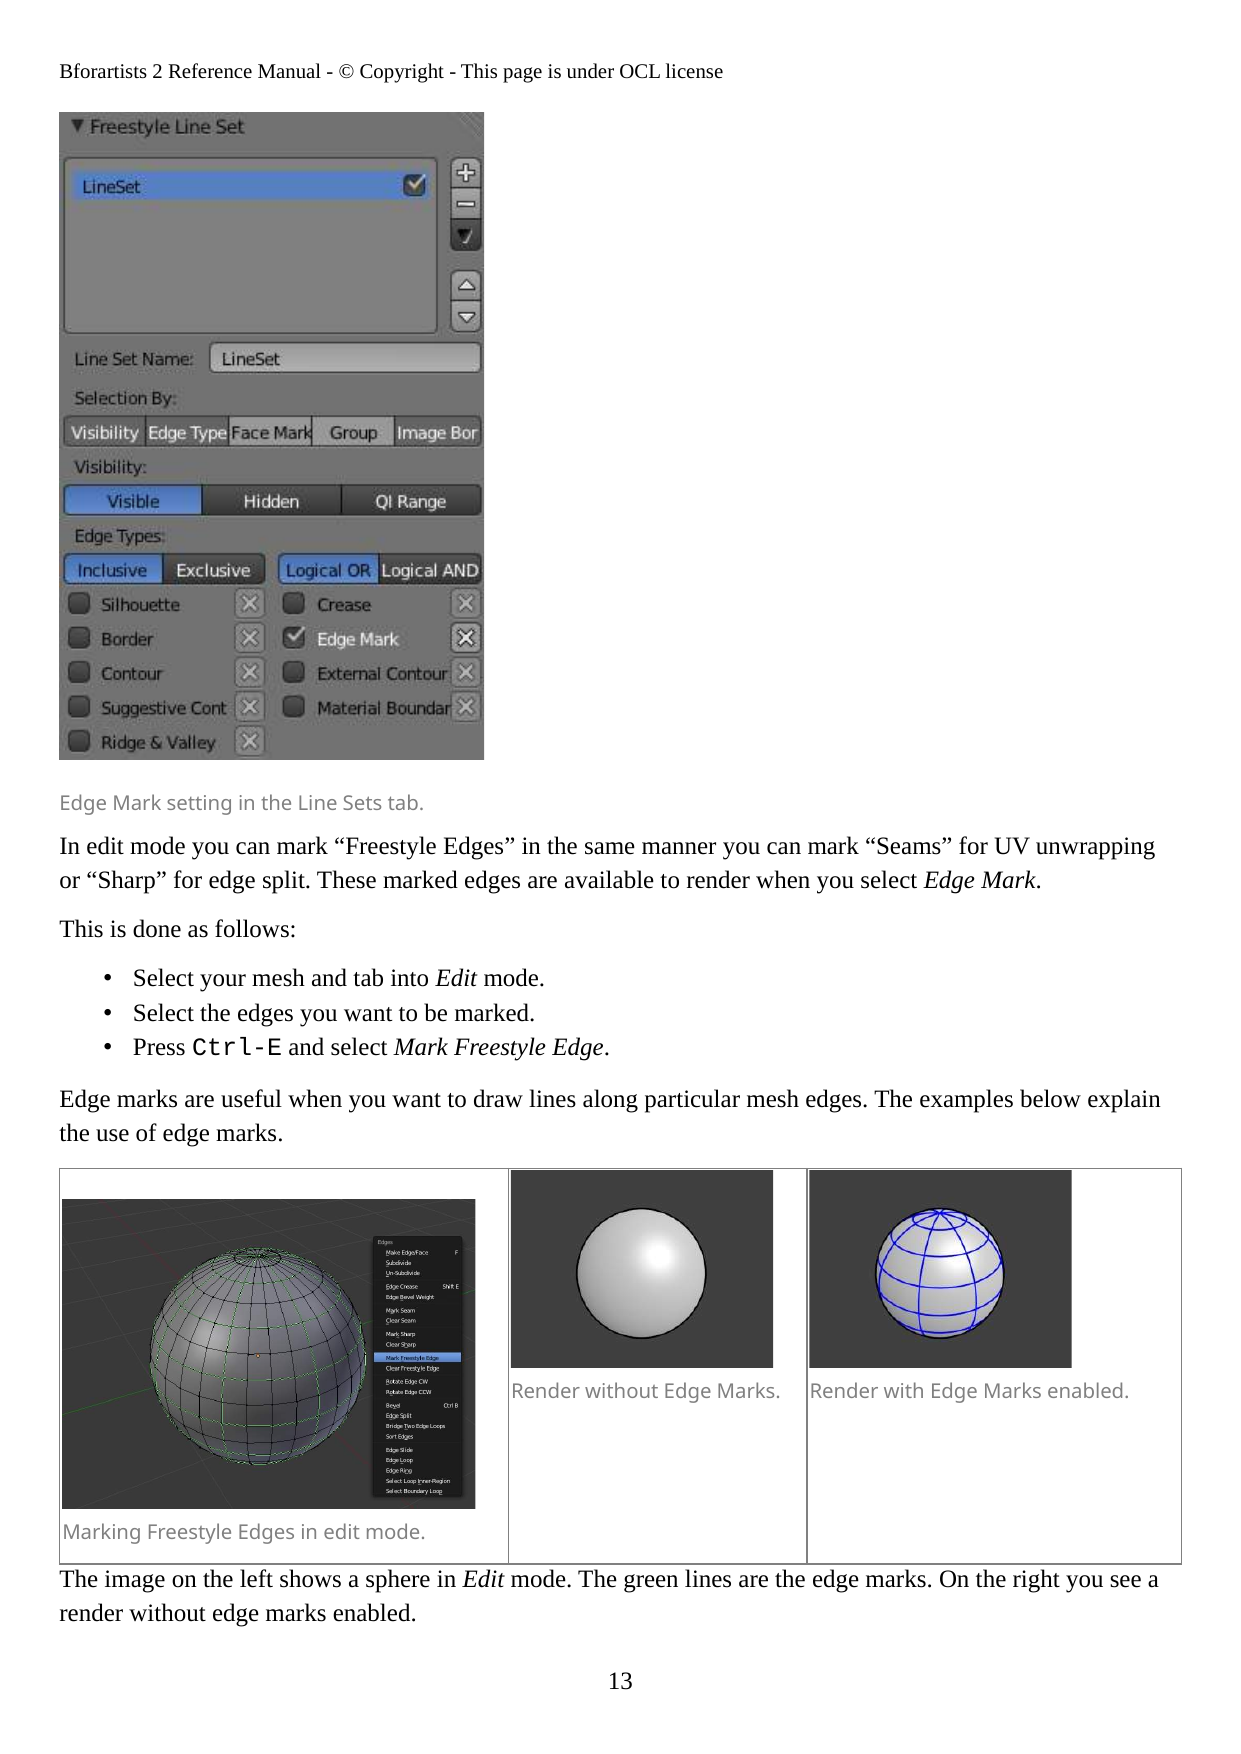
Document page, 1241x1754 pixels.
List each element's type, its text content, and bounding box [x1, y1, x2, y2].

list Select your mesh and tab into Edit mode. [103, 963, 1181, 992]
picture [62, 1199, 476, 1509]
table_header Render with Edge Marks enabled. [808, 1169, 1181, 1563]
table_header Marking Freestyle Edges in edit mode. [60, 1169, 508, 1563]
text Edge marks are useful when you want to draw lines along particular mesh edges. The examples below explain the use of edge marks. [59, 1084, 1181, 1147]
list Press Ctrl-E and select Mark Freestyle Edge. [103, 1032, 1181, 1063]
text This is done as follows: [59, 914, 1181, 943]
picture [510, 1170, 774, 1368]
text The image on the left shows a sphere in Edit mode. The green lines are the edge marks. On the right you see a render without edge marks enabled. [59, 1565, 1181, 1627]
text In edit mode you can mark “Freestyle Edges” in the same manner you can mark “Seams” for UV unwrapping or “Sharp” for edge split. These marked edges are available to render when you select Edge Mark. [59, 831, 1181, 894]
picture [809, 1170, 1072, 1368]
table_header Render without Edge Marks. [509, 1169, 806, 1563]
text Edge Mark setting in the Line Sets tab. [59, 785, 1181, 816]
picture [59, 112, 485, 760]
list Select the edges you want to be marked. [103, 998, 1181, 1027]
